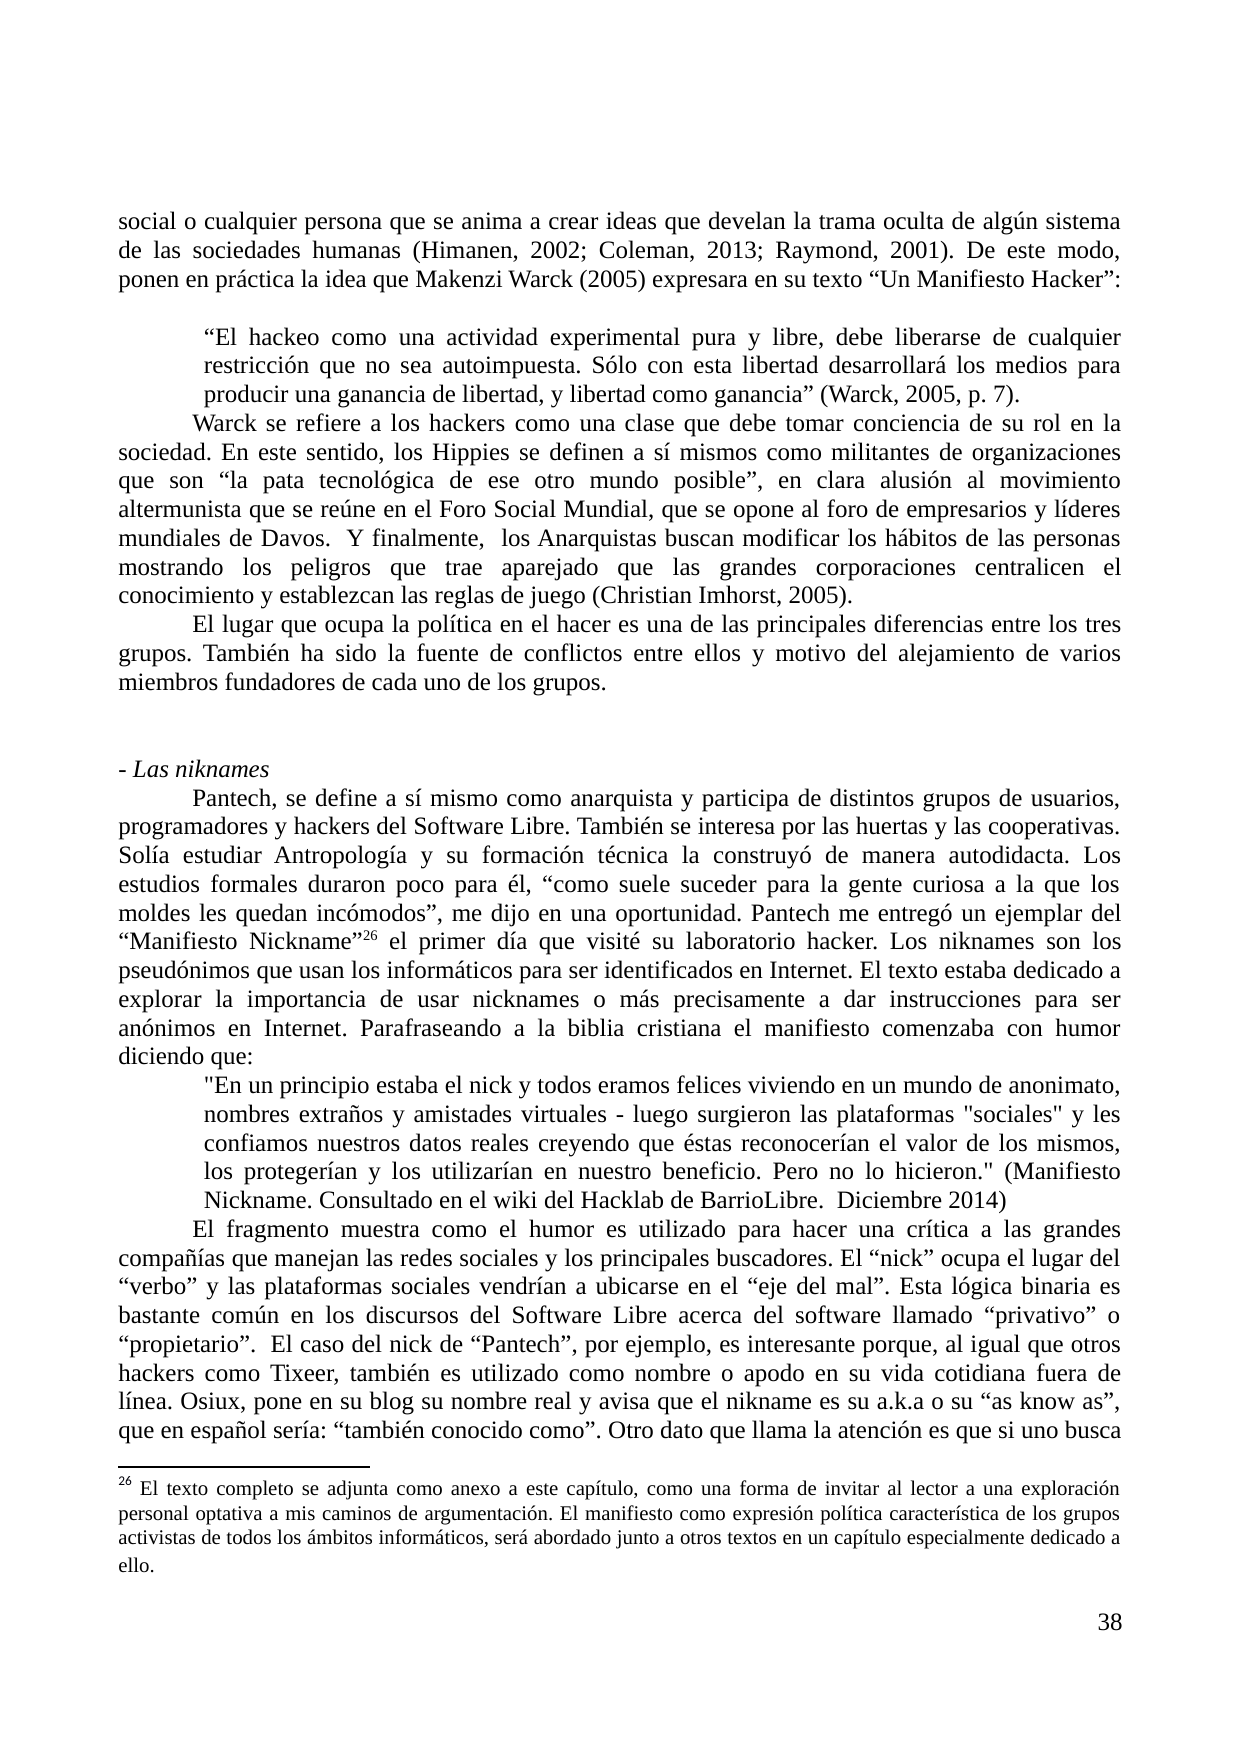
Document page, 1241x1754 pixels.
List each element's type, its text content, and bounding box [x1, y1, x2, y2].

text El texto completo se adjunta como anexo a este capítulo, como una forma de invitar al lector a una exploración personal optativa a mis caminos de argumentación. El manifiesto como expresión política característica de los grupos activistas de todos los ámbitos informáticos, será abordado junto a otros textos en un capítulo especialmente dedicado a ello. [118, 1473, 1122, 1578]
text "En un principio estaba el nick y todos eramos felices viviendo en un mundo de anonimato, nombres extraños y amistades virtuales - luego surgieron las plataformas "sociales" y les confiamos nuestros datos reales creyendo que éstas reconocerían el valor de los mismos, los protegerían y los utilizarían en nuestro beneficio. Pero no lo hicieron." (Manifiesto Nickname. Consultado en el wiki del Hacklab de BarrioLibre. Diciembre 2014) [204, 1070, 1122, 1214]
text Pantech, se define a sí mismo como anarquista y participa de distintos grupos de usuarios, programadores y hackers del Software Libre. También se interesa por las huertas y las cooperativas. Solía estudiar Antropología y su formación técnica la construyó de manera autodidacta. Los estudios formales duraron poco para él, “como suele suceder para la gente curiosa a la que los moldes les quedan incómodos”, me dijo en una oportunidad. Pantech me entregó un ejemplar del “Manifiesto Nickname” el primer día que visité su laboratorio hacker. Los niknames son los pseudónimos que usan los informáticos para ser identificados en Internet. El texto estaba dedicado a explorar la importancia de usar nicknames o más precisamente a dar instrucciones para ser anónimos en Internet. Parafraseando a la biblia cristiana el manifiesto comenzaba con humor diciendo que: [118, 783, 1122, 1070]
text El lugar que ocupa la política en el hacer es una de las principales diferencias entre los tres grupos. También ha sido la fuente de conflictos entre ellos y motivo del alejamiento de varios miembros fundadores de cada uno de los grupos. [118, 609, 1122, 696]
subtitle - Las niknames [118, 754, 1122, 783]
text Warck se refiere a los hackers como una clase que debe tomar conciencia de su rol en la sociedad. En este sentido, los Hippies se definen a sí mismos como militantes de organizaciones que son “la pata tecnológica de ese otro mundo posible”, en clara alusión al movimiento altermunista que se reúne en el Foro Social Mundial, que se opone al foro de empresarios y líderes mundiales de Davos. Y finalmente, los Anarquistas buscan modificar los hábitos de las personas mostrando los peligros que trae aparejado que las grandes corporaciones centralicen el conocimiento y establezcan las reglas de juego (Christian Imhorst, 2005). [118, 408, 1122, 609]
text social o cualquier persona que se anima a crear ideas que develan la trama oculta de algún sistema de las sociedades humanas (Himanen, 2002; Coleman, 2013; Raymond, 2001). De este modo, ponen en práctica la idea que Makenzi Warck (2005) expresara en su texto “Un Manifiesto Hacker”: [118, 206, 1122, 292]
text El fragmento muestra como el humor es utilizado para hacer una crítica a las grandes compañías que manejan las redes sociales y los principales buscadores. El “nick” ocupa el lugar del “verbo” y las plataformas sociales vendrían a ubicarse en el “eje del mal”. Esta lógica binaria es bastante común en los discursos del Software Libre acerca del software llamado “privativo” o “propietario”. El caso del nick de “Pantech”, por ejemplo, es interesante porque, al igual que otros hackers como Tixeer, también es utilizado como nombre o apodo en su vida cotidiana fuera de línea. Osiux, pone en su blog su nombre real y avisa que el nikname es su a.k.a o su “as know as”, que en español sería: “también conocido como”. Otro dato que llama la atención es que si uno busca [118, 1214, 1122, 1444]
text “El hackeo como una actividad experimental pura y libre, debe liberarse de cualquier restricción que no sea autoimpuesta. Sólo con esta libertad desarrollará los medios para producir una ganancia de libertad, y libertad como ganancia” (Warck, 2005, p. 7). [204, 322, 1122, 408]
